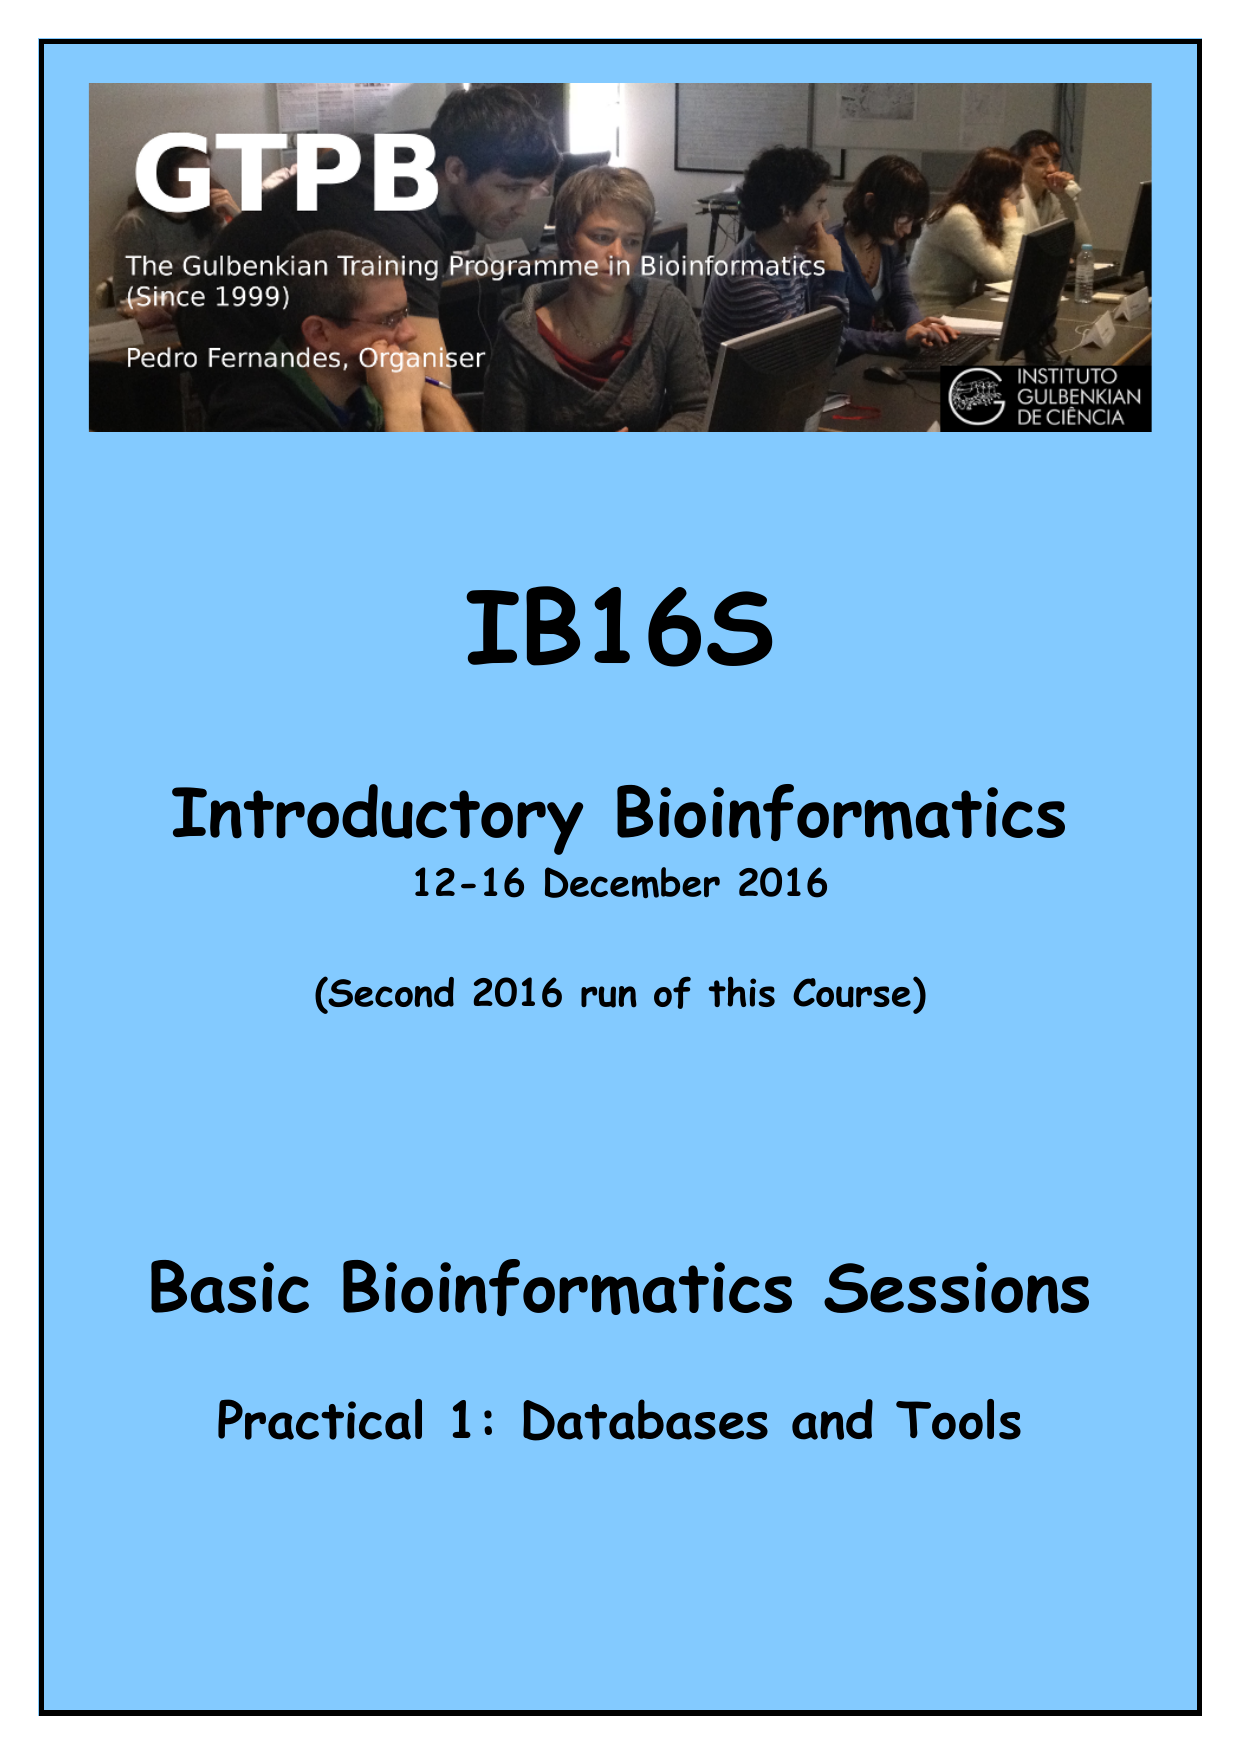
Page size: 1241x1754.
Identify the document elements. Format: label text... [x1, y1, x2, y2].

text Basic Bioinformatics Sessions [44, 1238, 1197, 1331]
text (Second 2016 run of this Course) [44, 965, 1197, 1018]
text Practical 1: Databases and Tools [44, 1383, 1197, 1453]
text 12-16 December 2016 [44, 855, 1197, 908]
text IB16S [44, 554, 1197, 693]
text Introductory Bioinformatics [44, 693, 1197, 855]
picture [88, 83, 1152, 432]
